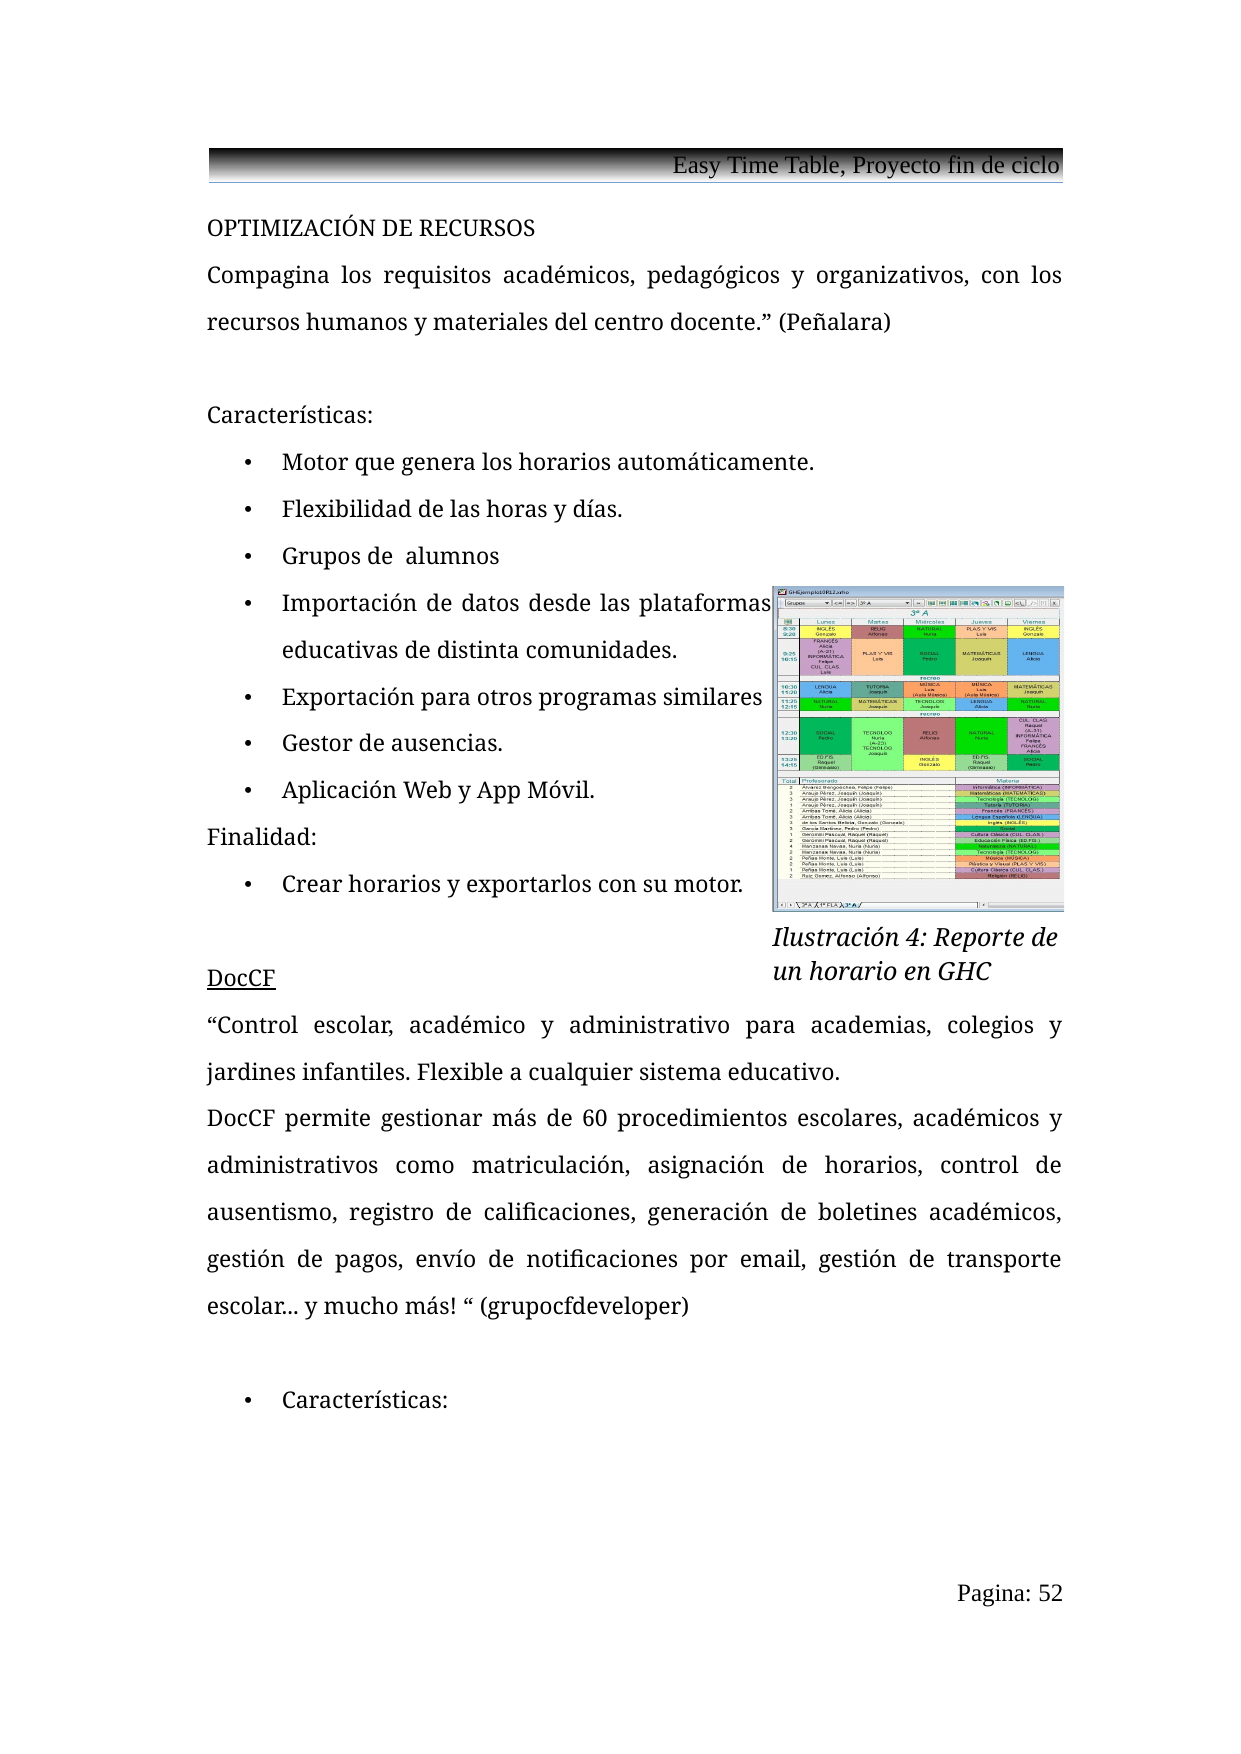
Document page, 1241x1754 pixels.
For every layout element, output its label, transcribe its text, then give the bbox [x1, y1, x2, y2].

list Aplicación Web y App Móvil. [244, 774, 772, 806]
list Características: [244, 1384, 1063, 1415]
list Flexibilidad de las horas y días. [244, 493, 1063, 524]
list Motor que genera los horarios automáticamente. [244, 446, 1063, 477]
text DocCF [207, 962, 1063, 993]
text DocCF permite gestionar más de 60 procedimientos escolares, académicos y administrativos como matriculación, asignación de horarios, control de ausentismo, registro de calificaciones, generación de boletines académicos, gestión de pagos, envío de notificaciones por email, gestión de transporte escolar... y mucho más! “ (grupocfdeveloper) [207, 1102, 1063, 1321]
list Gestor de ausencias. [244, 727, 772, 759]
list Importación de datos desde las plataformas educativas de distinta comunidades. [244, 587, 772, 665]
list [772, 574, 1064, 586]
picture [772, 586, 1065, 912]
text “Control escolar, académico y administrativo para academias, colegios y jardines infantiles. Flexible a cualquier sistema educativo. [207, 1009, 1063, 1087]
list Crear horarios y exportarlos con su motor. [244, 868, 772, 899]
text OPTIMIZACIÓN DE RECURSOS [207, 212, 1063, 243]
list Ilustración 4: Reporte de un horario en GHC [772, 912, 1064, 987]
text Características: [207, 399, 1063, 431]
list Grupos de alumnos [244, 540, 1063, 571]
list Exportación para otros programas similares [244, 681, 772, 712]
text Finalidad: [207, 821, 772, 852]
text Compagina los requisitos académicos, pedagógicos y organizativos, con los recursos humanos y materiales del centro docente.” (Peñalara) [207, 259, 1063, 337]
